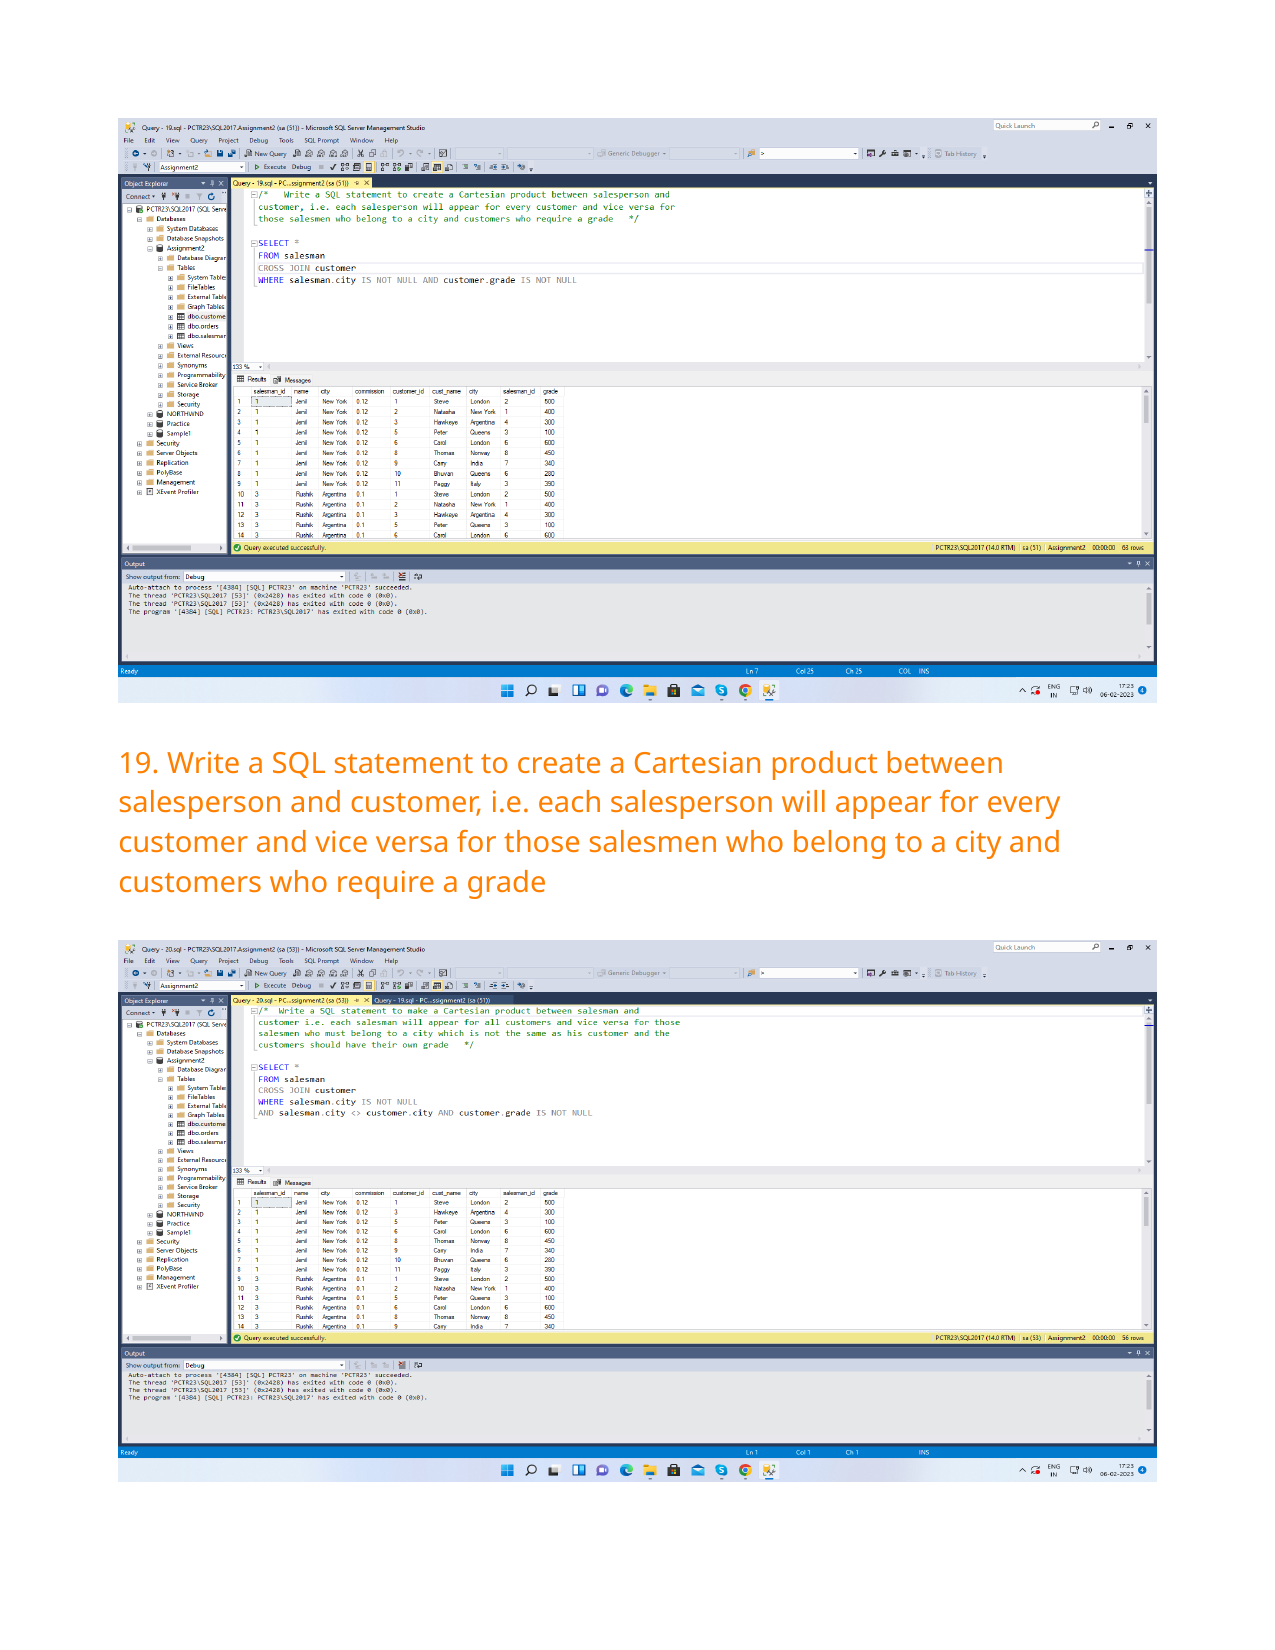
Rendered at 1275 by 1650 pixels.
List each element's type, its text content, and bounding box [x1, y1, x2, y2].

picture [118, 118, 1157, 703]
picture [118, 940, 1157, 1482]
text 19. Write a SQL statement to create a Cartesian product between salesperson and customer, i.e. each salesperson will appear for every customer and vice versa for those salesmen who belong to a city and customers who require a grade [118, 742, 1157, 901]
